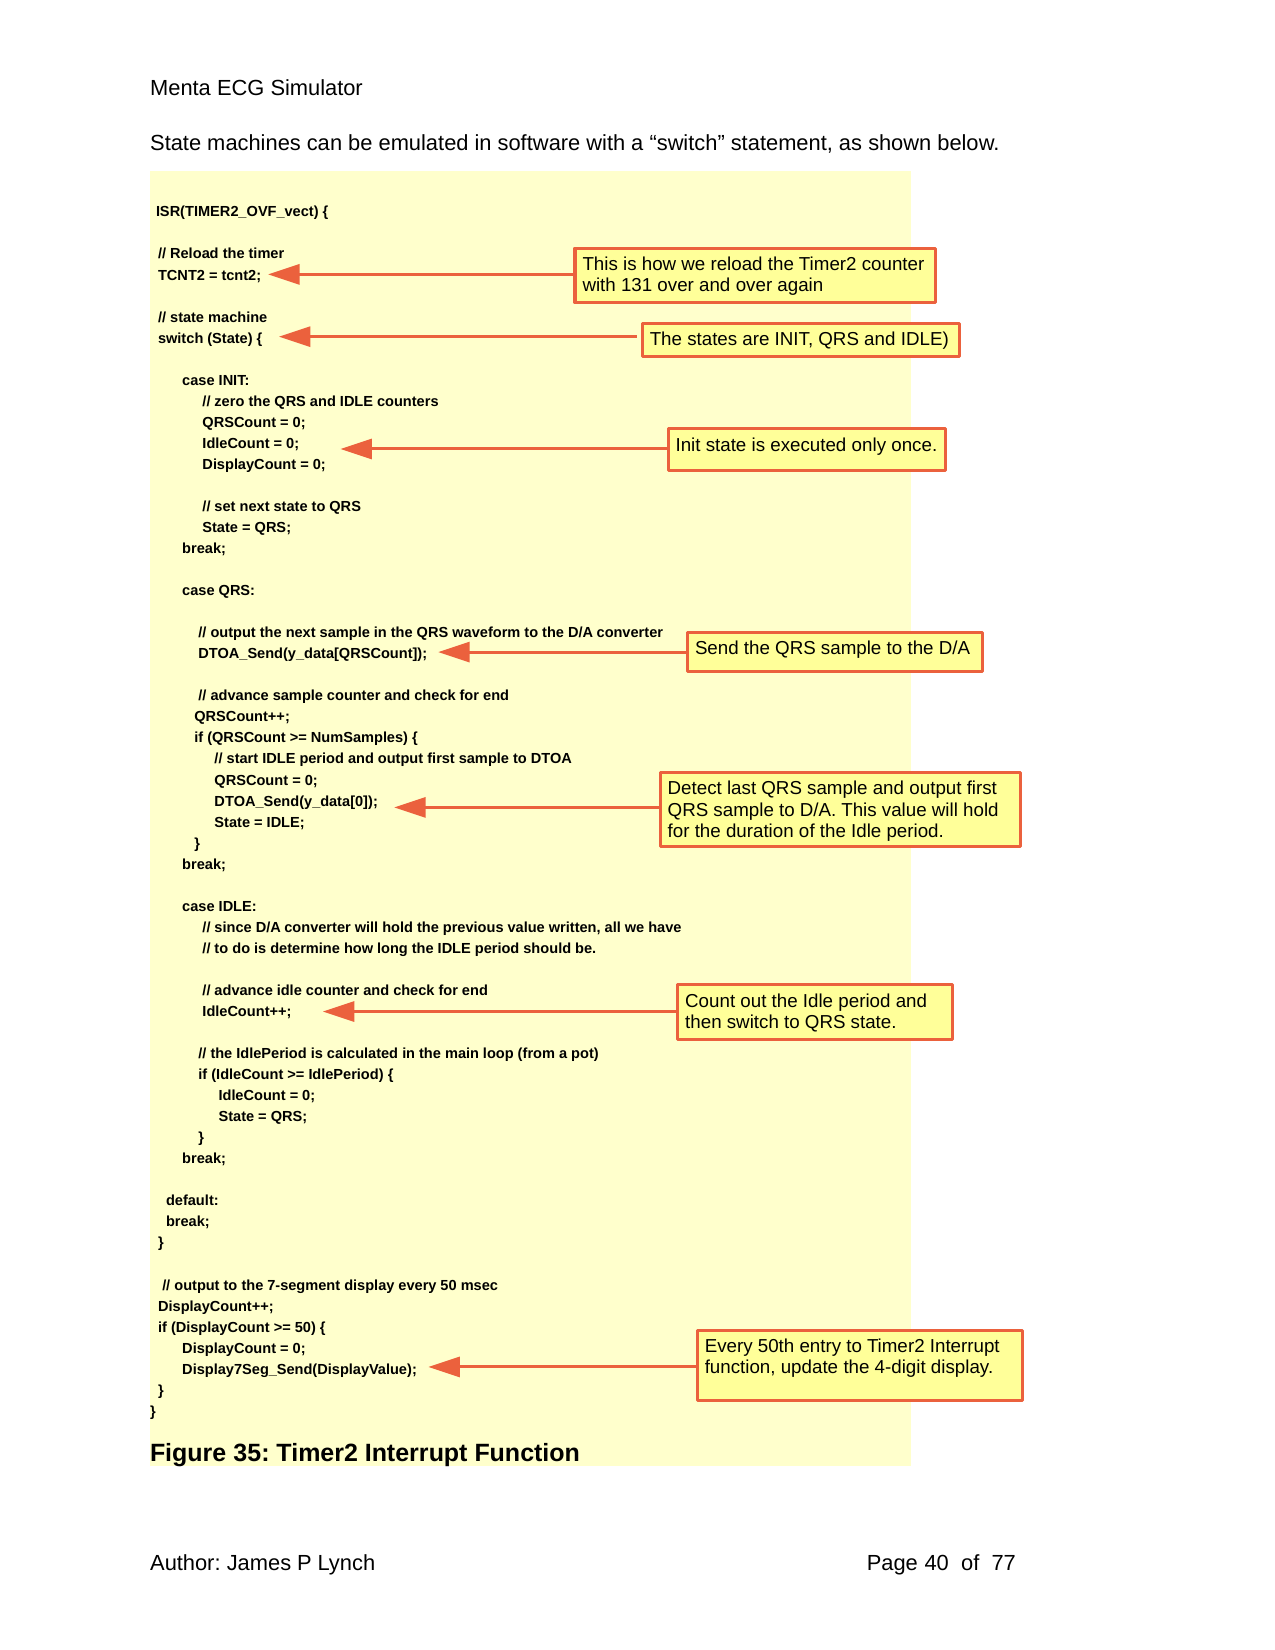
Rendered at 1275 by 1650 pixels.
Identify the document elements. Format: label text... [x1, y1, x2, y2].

text State machines can be emulated in software with a “switch” statement, as shown below. [150, 130, 1124, 155]
text [300, 268, 573, 273]
text // state machine [150, 310, 911, 325]
text // to do is determine how long the IDLE period should be. [150, 941, 911, 956]
text [470, 654, 686, 662]
text if (QRSCount >= NumSamples) { [150, 731, 911, 746]
text DisplayCount++; [150, 1299, 911, 1314]
text // output to the 7-segment display every 50 msec [150, 1278, 911, 1293]
text State = QRS; [150, 520, 911, 535]
text default: [150, 1194, 911, 1209]
text // advance sample counter and check for end [150, 689, 911, 704]
text State = QRS; [150, 1109, 911, 1124]
text case QRS: [150, 583, 911, 598]
text } [150, 1131, 911, 1146]
text // since D/A converter will hold the previous value written, all we have [150, 920, 911, 935]
text [355, 1004, 676, 1010]
text [470, 647, 686, 651]
text Figure : Timer2 Interrupt Function [150, 1438, 911, 1466]
text Display7Seg_Send(DisplayValue); [150, 1362, 455, 1377]
text if (IdleCount >= IdlePeriod) { [150, 1067, 911, 1082]
text QRSCount++; [150, 710, 911, 725]
text // Reload the timer [150, 247, 573, 262]
text break; [150, 1215, 911, 1230]
text break; [150, 857, 911, 872]
text DTOA_Send(y_data[QRSCount]); [150, 647, 465, 662]
text TCNT2 = tcnt2; [150, 268, 291, 283]
text [460, 1368, 696, 1377]
text QRSCount = 0; [150, 773, 659, 788]
text DisplayCount = 0; [150, 1341, 696, 1356]
text case IDLE: [150, 899, 911, 914]
text } [150, 1404, 911, 1419]
text IdleCount = 0; [150, 1088, 911, 1103]
text QRSCount = 0; [150, 415, 911, 430]
text switch (State) { [150, 331, 304, 346]
text [311, 331, 641, 346]
text } [150, 836, 911, 851]
text // start IDLE period and output first sample to DTOA [150, 752, 911, 767]
text break; [150, 541, 911, 556]
text // zero the QRS and IDLE counters [150, 394, 911, 409]
text if (DisplayCount >= 50) { [150, 1320, 911, 1335]
text break; [150, 1152, 911, 1167]
text // set next state to QRS [150, 499, 911, 514]
text State = IDLE; [150, 815, 659, 830]
text } [150, 1383, 696, 1398]
text IdleCount++; [150, 1004, 342, 1019]
text IdleCount = 0; [150, 436, 667, 451]
text case INIT: [150, 373, 911, 388]
text // output the next sample in the QRS waveform to the D/A converter [150, 626, 911, 641]
text // advance idle counter and check for end [150, 983, 676, 998]
text ISR(TIMER2_OVF_vect) { [150, 205, 911, 220]
text } [150, 1236, 911, 1251]
text [355, 1013, 676, 1019]
text DisplayCount = 0; [150, 457, 667, 472]
text [300, 276, 573, 283]
text DTOA_Send(y_data[0]); [150, 794, 659, 809]
text // the IdlePeriod is calculated in the main loop (from a pot) [150, 1046, 911, 1061]
